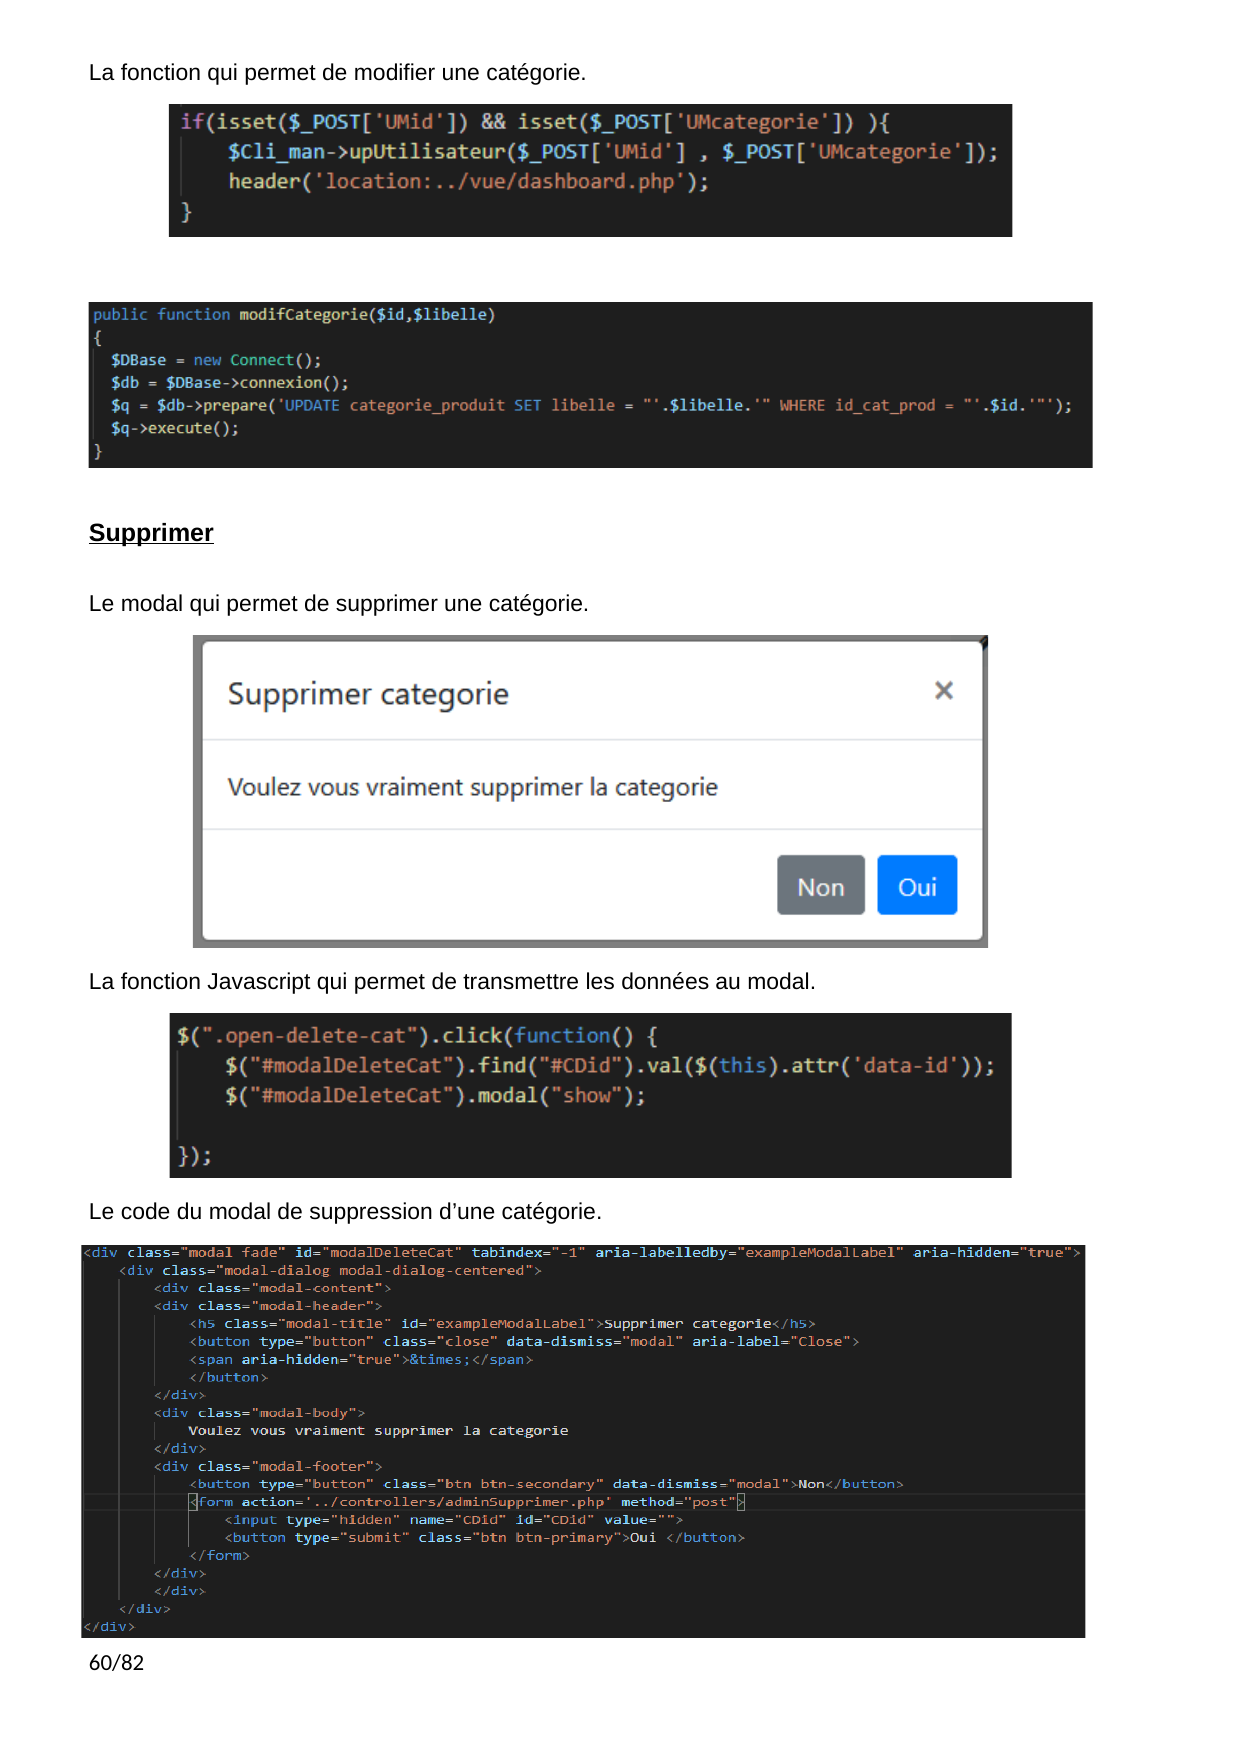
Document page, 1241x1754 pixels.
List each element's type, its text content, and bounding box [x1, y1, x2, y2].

text La fonction Javascript qui permet de transmettre les données au modal. [89, 635, 1092, 994]
subtitle Supprimer [89, 468, 1092, 547]
picture [81, 1245, 1086, 1638]
picture [192, 635, 989, 948]
picture [169, 1013, 1012, 1178]
picture [88, 302, 1093, 468]
text Le code du modal de suppression d’une catégorie. [89, 1013, 1092, 1224]
text La fonction qui permet de modifier une catégorie. [89, 59, 1092, 85]
picture [168, 104, 1013, 237]
text Le modal qui permet de supprimer une catégorie. [89, 561, 1092, 616]
